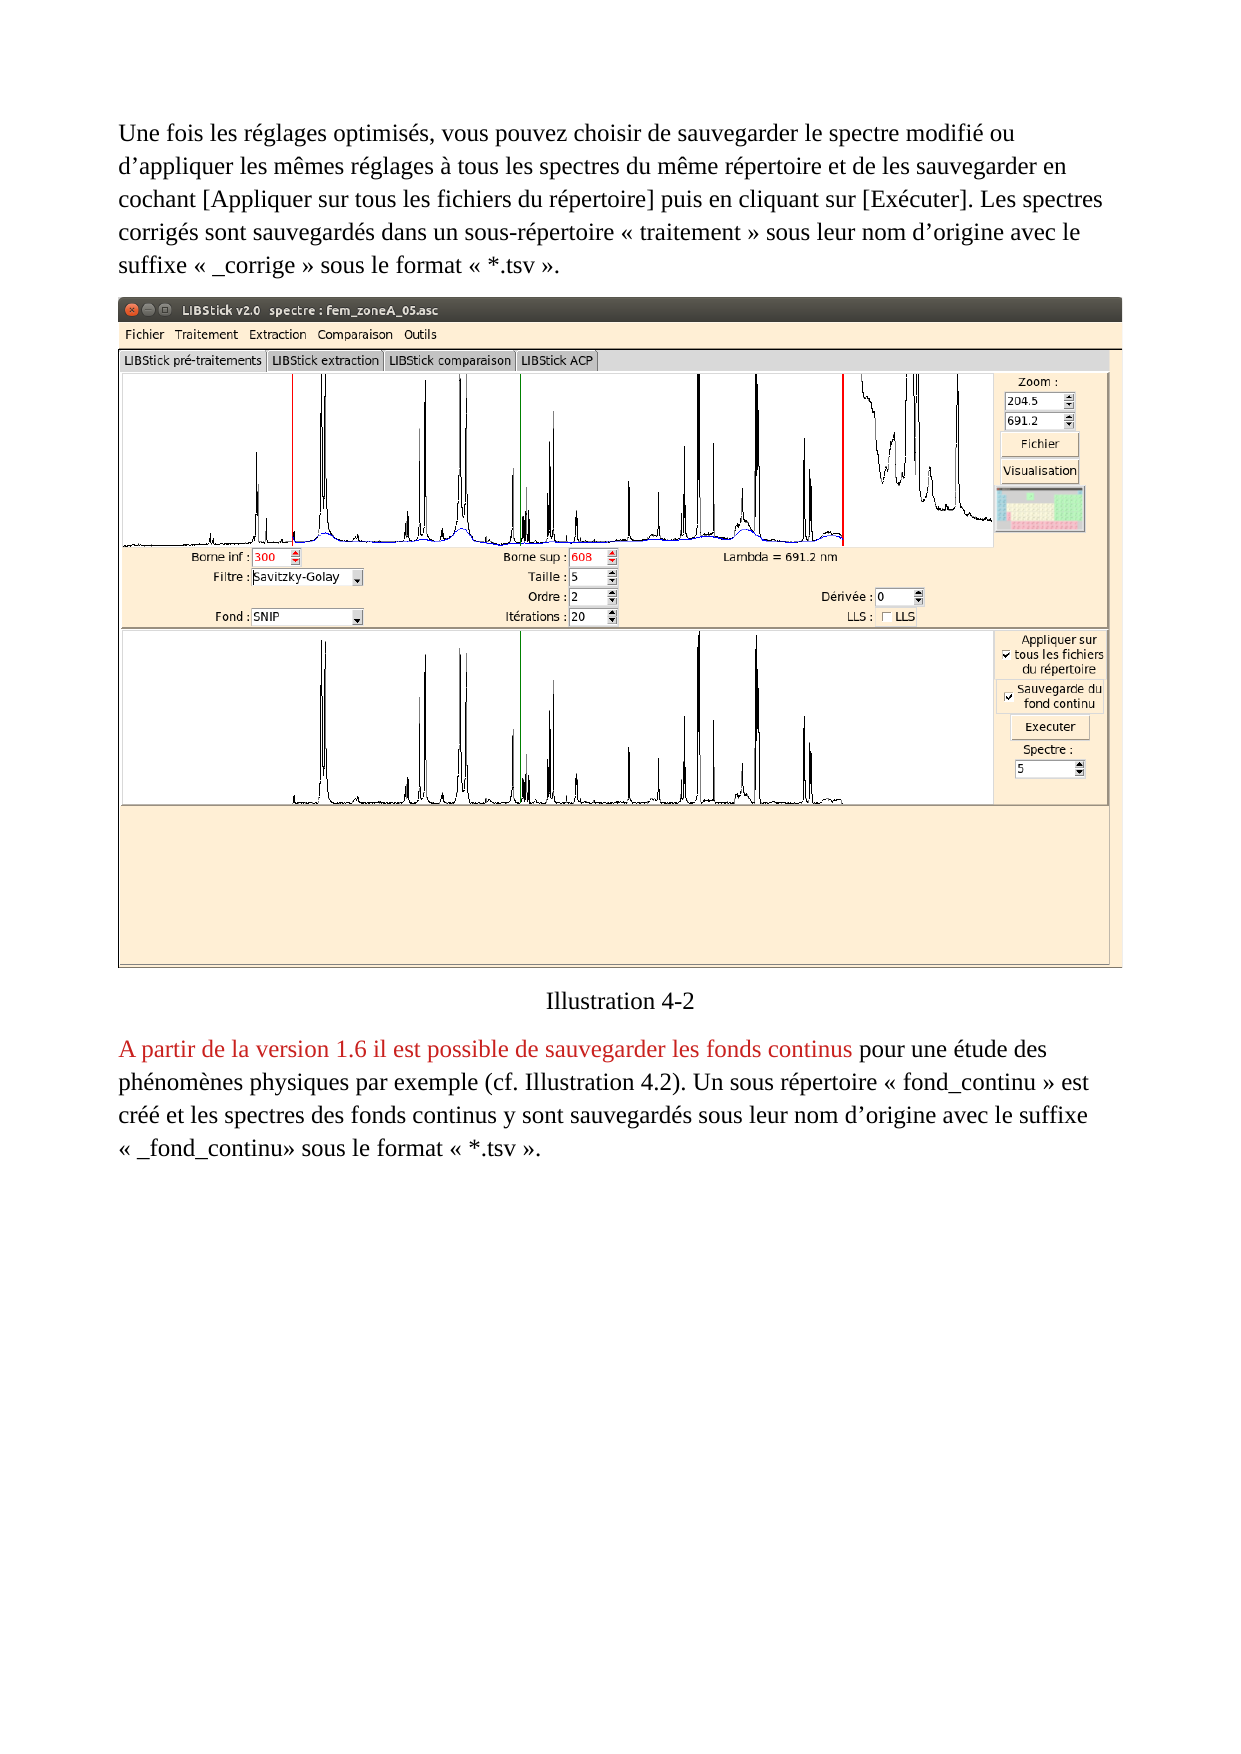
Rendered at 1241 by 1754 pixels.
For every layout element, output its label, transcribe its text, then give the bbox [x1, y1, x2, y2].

text A partir de la version 1.6 il est possible de sauvegarder les fonds continus pour une étude des phénomènes physiques par exemple (cf. Illustration 4.2). Un sous répertoire « fond_continu » est créé et les spectres des fonds continus y sont sauvegardés sous leur nom d’origine avec le suffixe « _fond_continu» sous le format « *.tsv ». [118, 1034, 1122, 1162]
text Une fois les réglages optimisés, vous pouvez choisir de sauvegarder le spectre modifié ou d’appliquer les mêmes réglages à tous les spectres du même répertoire et de les sauvegarder en cochant [Appliquer sur tous les fichiers du répertoire] puis en cliquant sur [Exécuter]. Les spectres corrigés sont sauvegardés dans un sous-répertoire « traitement » sous leur nom d’origine avec le suffixe « _corrige » sous le format « *.tsv ». [118, 118, 1122, 279]
picture [118, 297, 1123, 968]
text Illustration 4-2 [118, 986, 1122, 1015]
